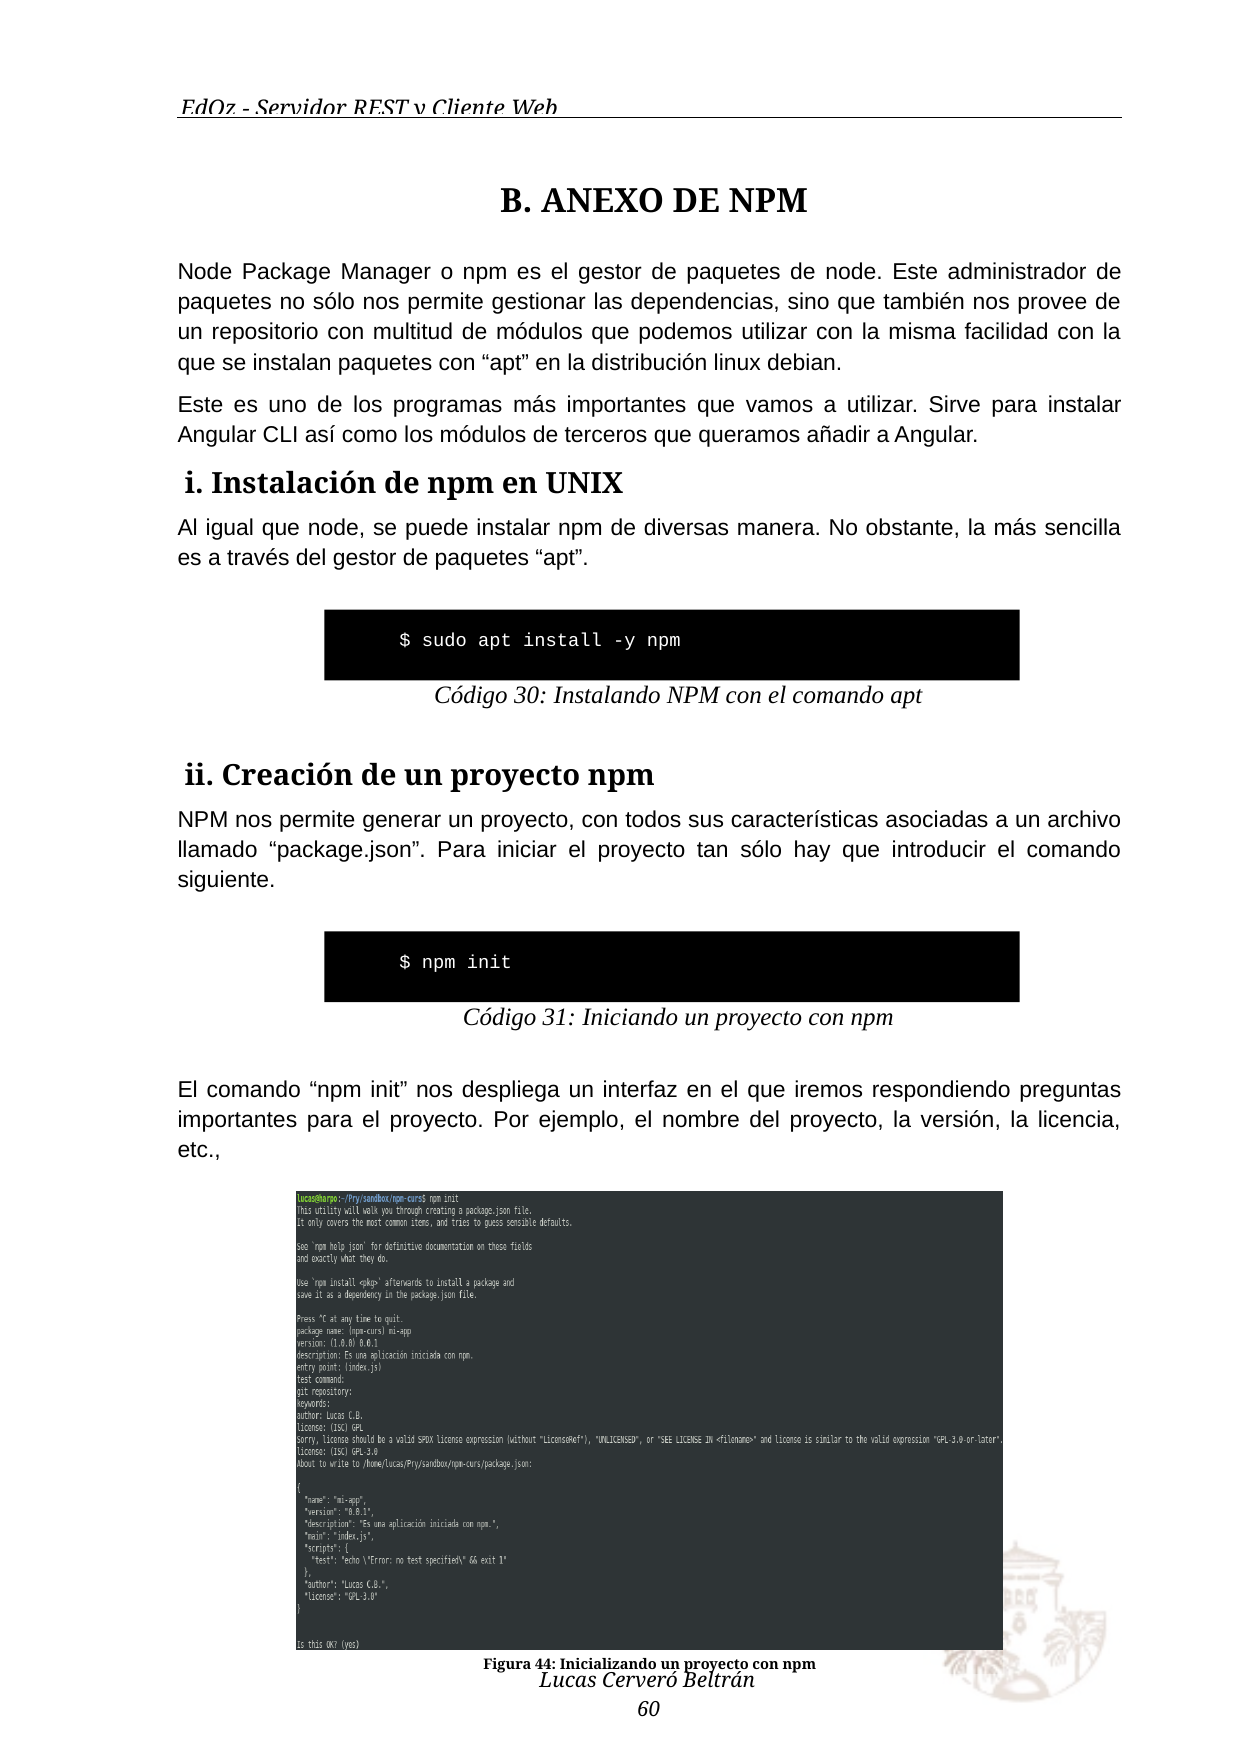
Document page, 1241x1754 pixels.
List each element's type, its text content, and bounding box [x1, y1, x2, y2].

text El comando “npm init” nos despliega un interfaz en el que iremos respondiendo preguntas importantes para el proyecto. Por ejemplo, el nombre del proyecto, la versión, la licencia, etc., [177, 1076, 1122, 1163]
text Este es uno de los programas más importantes que vamos a utilizar. Sirve para instalar Angular CLI así como los módulos de terceros que queramos añadir a Angular. [177, 391, 1122, 447]
text Figura 44: Inicializando un proyecto con npm [296, 1650, 1003, 1674]
picture [296, 1191, 1003, 1650]
text Al igual que node, se puede instalar npm de diversas manera. No obstante, la más sencilla es a través del gestor de paquetes “apt”. [177, 514, 1122, 571]
text Node Package Manager o npm es el gestor de paquetes de node. Este administrador de paquetes no sólo nos permite gestionar las dependencias, sino que también nos provee de un repositorio con multitud de módulos que podemos utilizar con la misma facilidad con la que se instalan paquetes con “apt” en la distribución linux debian. [177, 258, 1122, 375]
text Código 30: Instalando NPM con el comando apt [324, 609, 1034, 709]
list Creación de un proyecto npm [177, 754, 1122, 794]
text NPM nos permite generar un proyecto, con todos sus características asociadas a un archivo llamado “package.json”. Para iniciar el proyecto tan sólo hay que introducir el comando siguiente. [177, 806, 1122, 892]
text Código 31: Iniciando un proyecto con npm [324, 930, 1034, 1031]
list Anexo de npm [177, 177, 1122, 222]
list Instalación de npm en UNIX [177, 463, 1122, 502]
